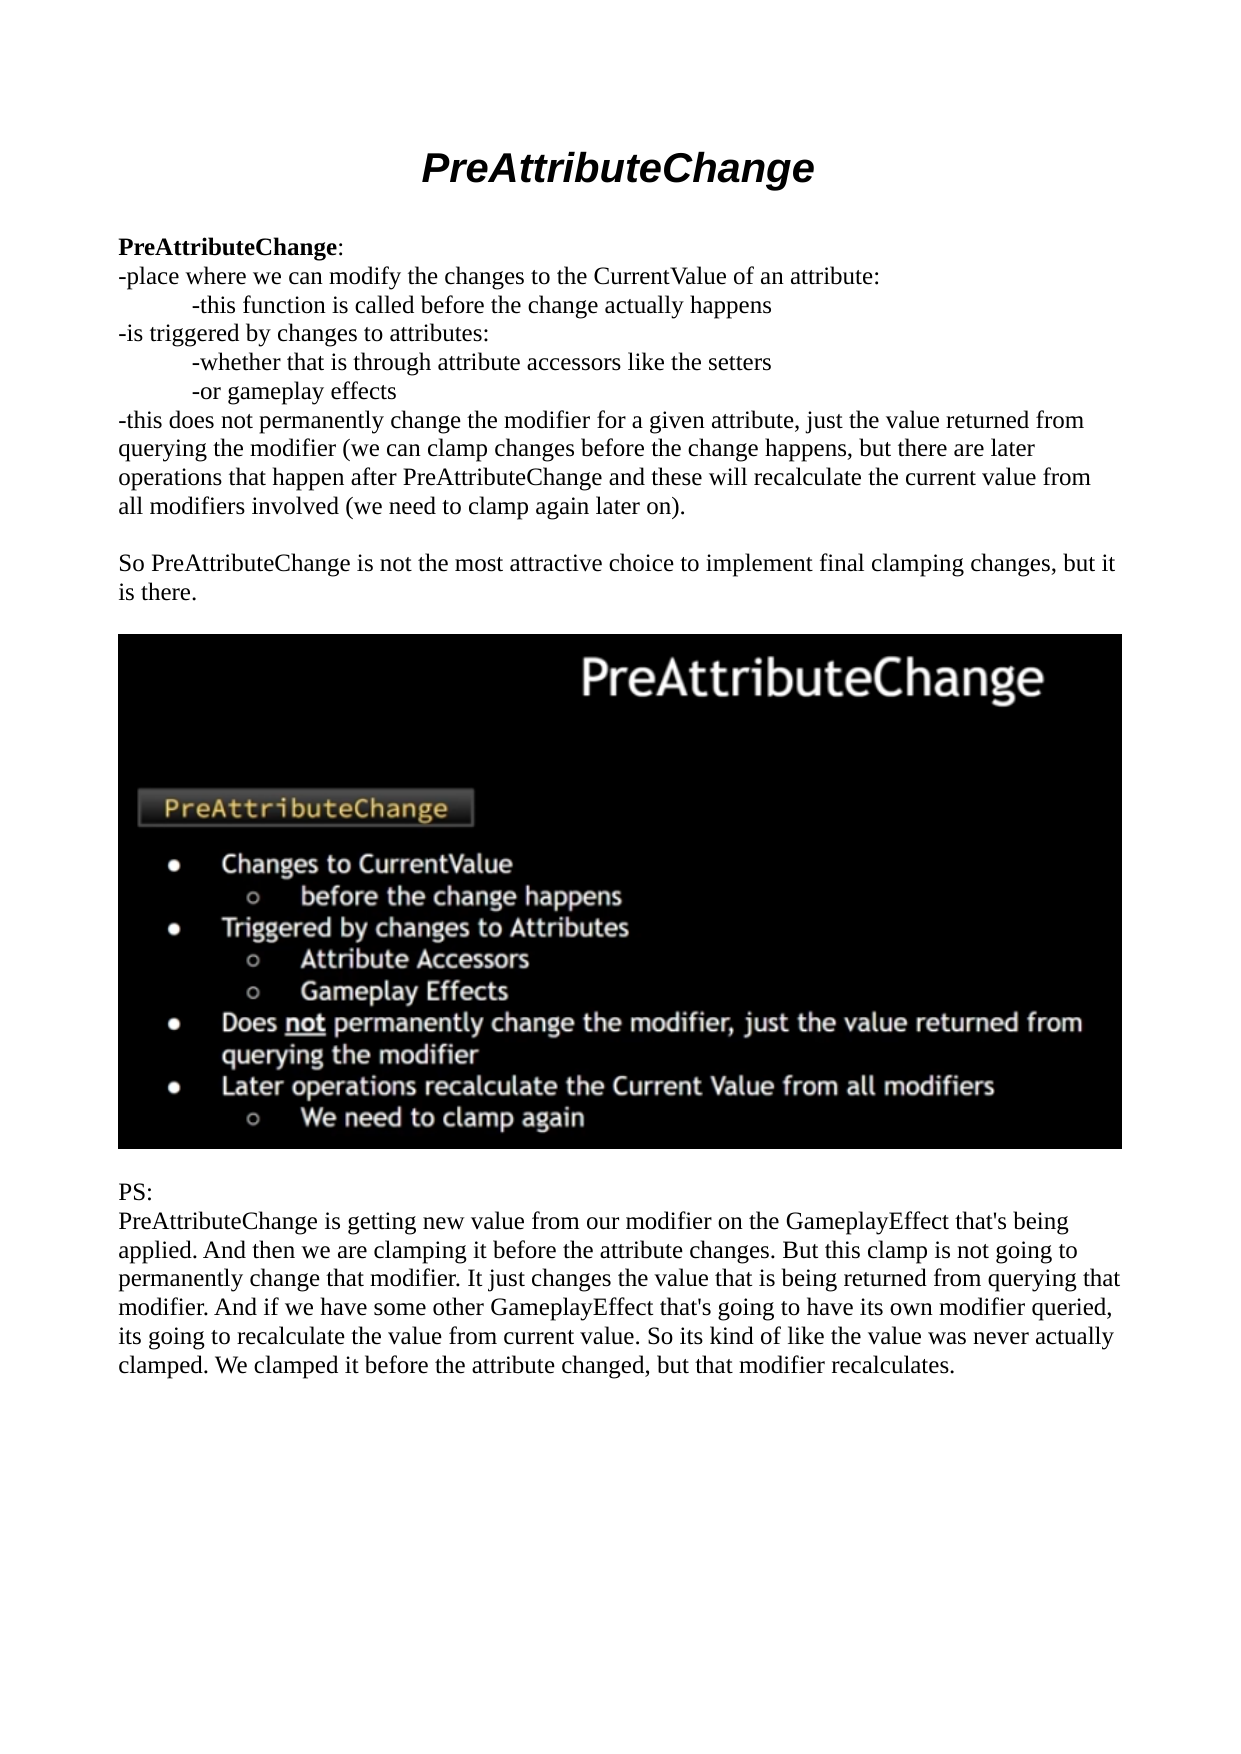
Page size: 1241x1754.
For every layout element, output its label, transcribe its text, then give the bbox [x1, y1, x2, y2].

picture [118, 634, 1122, 1149]
text So PreAttributeChange is not the most attractive choice to implement final clamping changes, but it is there. [118, 548, 1122, 606]
text -or gameplay effects -this does not permanently change the modifier for a given attribute, just the value returned from querying the modifier (we can clamp changes before the change happens, but there are later operations that happen after PreAttributeChange and these will recalculate the current value from all modifiers involved (we need to clamp again later on). [118, 376, 1122, 520]
text -place where we can modify the changes to the CurrentValue of an attribute: [118, 261, 1122, 290]
text PreAttributeChange: [118, 232, 1122, 261]
text -this function is called before the change actually happens [118, 290, 1122, 318]
subtitle PreAttributeChange [118, 143, 1122, 191]
text -is triggered by changes to attributes: [118, 318, 1122, 347]
text -whether that is through attribute accessors like the setters [118, 347, 1122, 376]
text PS: PreAttributeChange is getting new value from our modifier on the GameplayEffect that's being applied. And then we are clamping it before the attribute changes. But this clamp is not going to permanently change that modifier. It just changes the value that is being returned from querying that modifier. And if we have some other GameplayEffect that's going to have its own modifier queried, its going to recalculate the value from current value. So its kind of like the value was never actually clamped. We clamped it before the attribute changed, but that modifier recalculates. [118, 1177, 1122, 1378]
